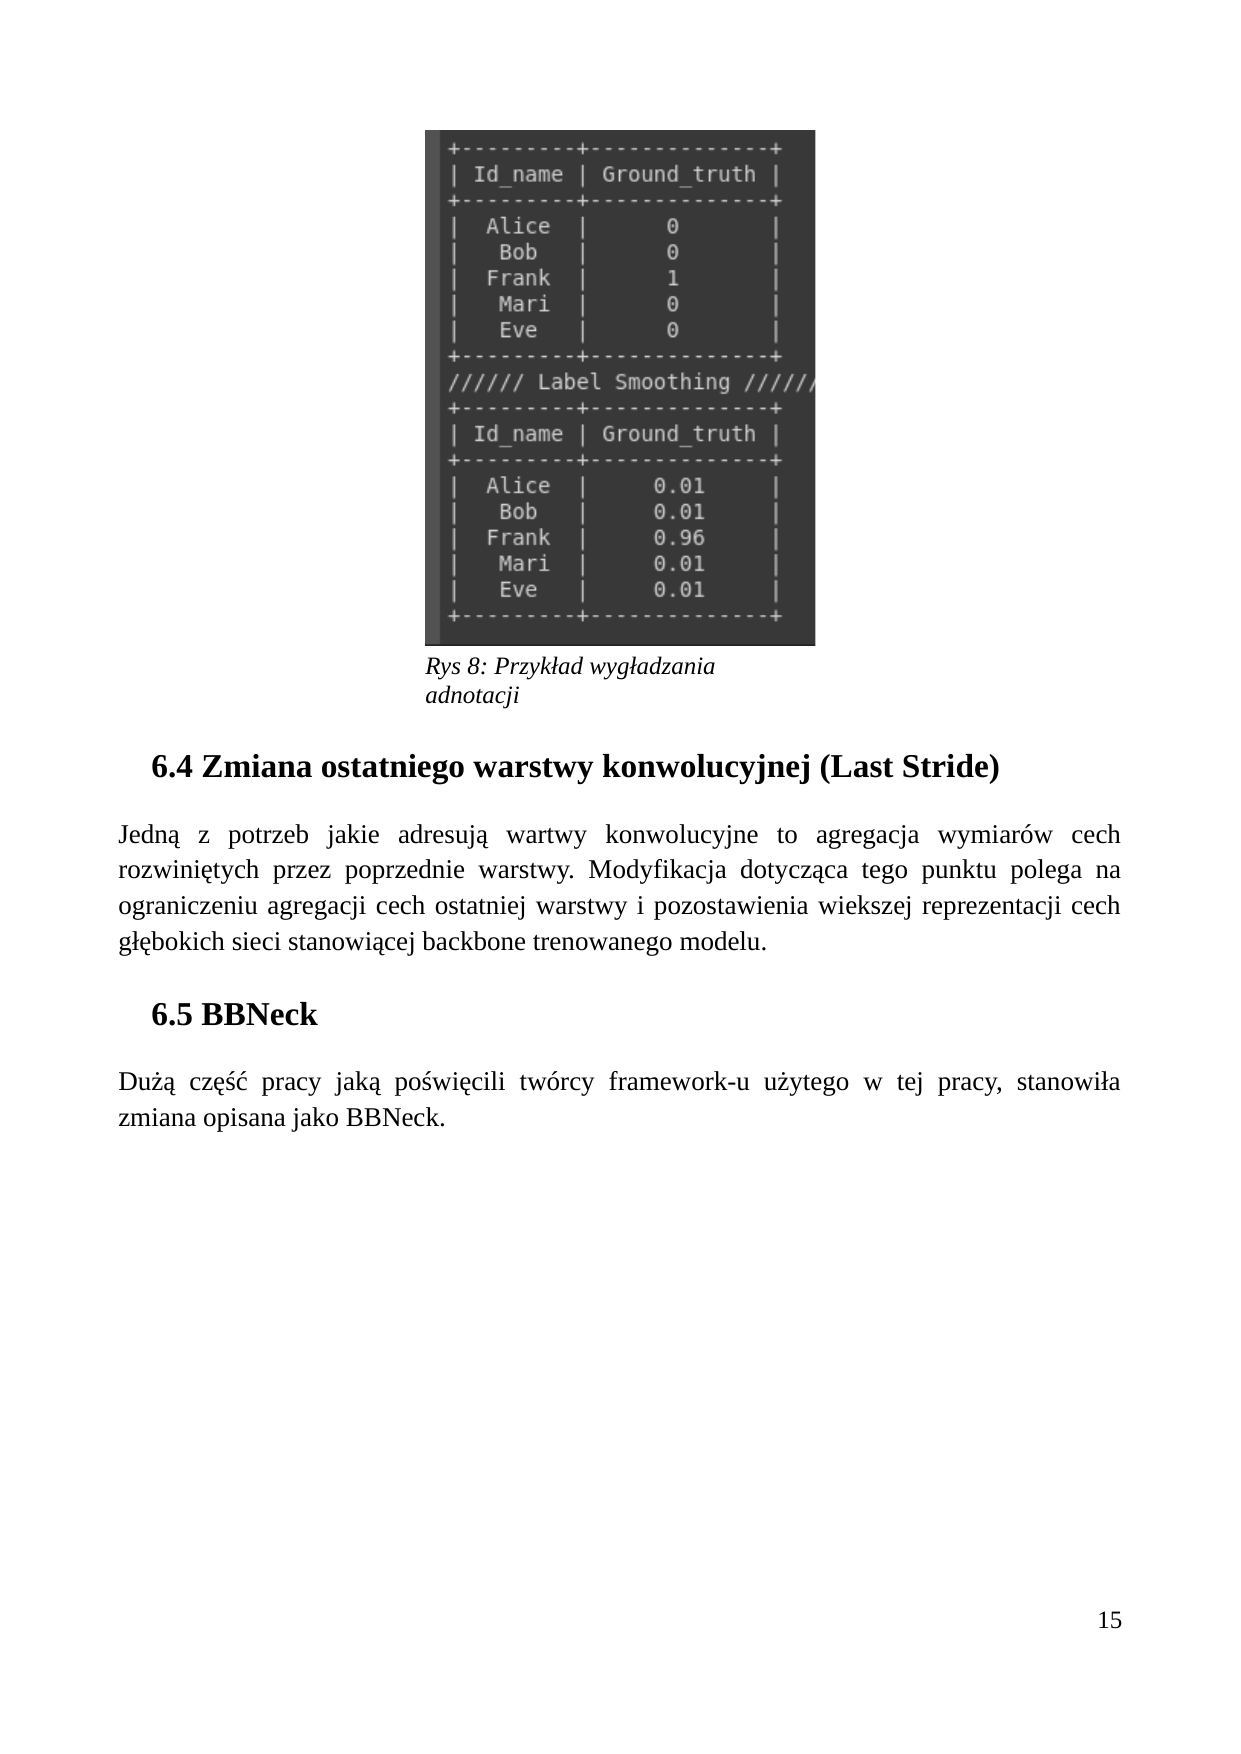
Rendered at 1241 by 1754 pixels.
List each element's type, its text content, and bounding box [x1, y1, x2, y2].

text Rys 8: Przykład wygładzania adnotacji [425, 646, 815, 709]
text Jedną z potrzeb jakie adresują wartwy konwolucyjne to agregacja wymiarów cech rozwiniętych przez poprzednie warstwy. Modyfikacja dotycząca tego punktu polega na ograniczeniu agregacji cech ostatniej warstwy i pozostawienia wiekszej reprezentacji cech głębokich sieci stanowiącej backbone trenowanego modelu. [118, 818, 1122, 956]
subtitle 6.5 BBNeck [151, 994, 1122, 1032]
picture [425, 130, 816, 646]
subtitle 6.4 Zmiana ostatniego warstwy konwolucyjnej (Last Stride) [151, 746, 1122, 785]
text Dużą część pracy jaką poświęcili twórcy framework-u użytego w tej pracy, stanowiła zmiana opisana jako BBNeck. [118, 1065, 1122, 1132]
